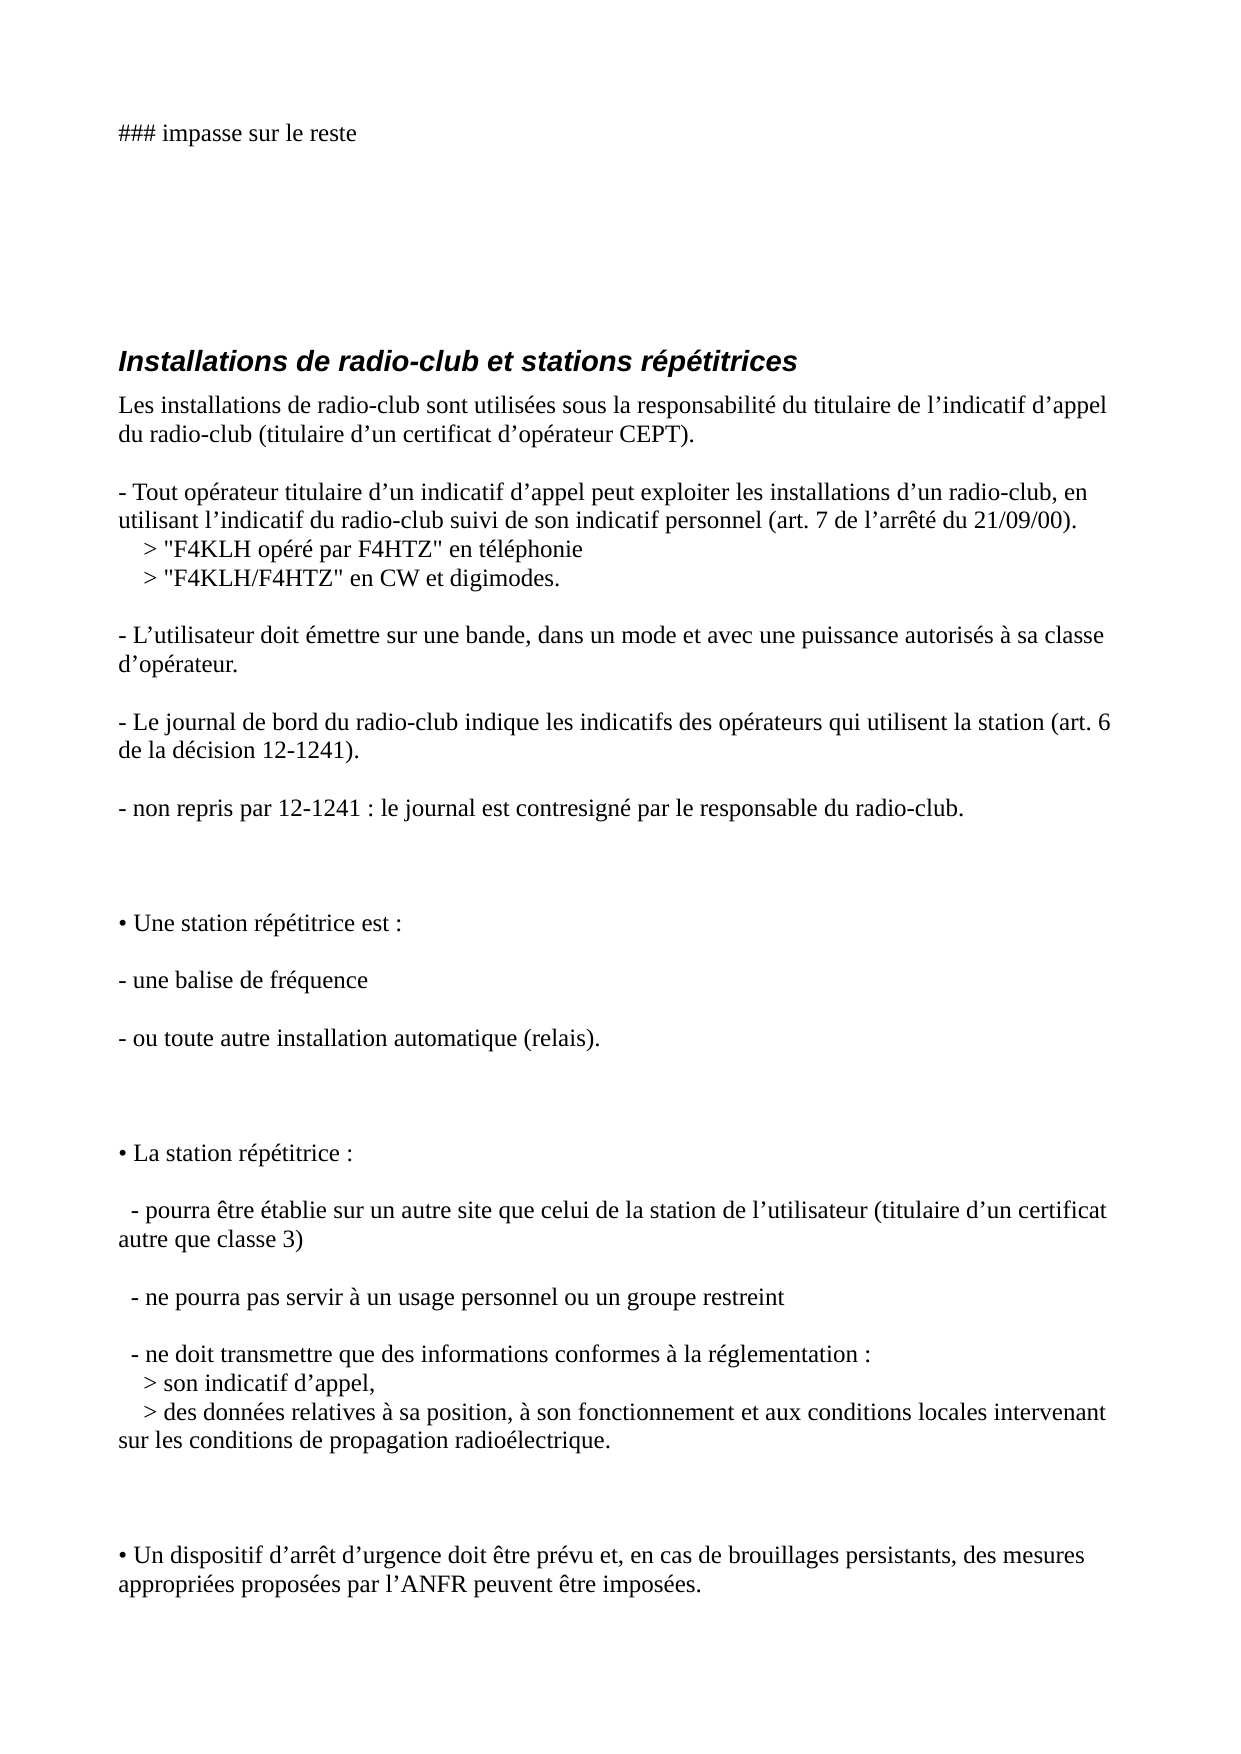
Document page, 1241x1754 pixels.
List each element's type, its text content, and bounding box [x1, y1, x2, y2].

text > des données relatives à sa position, à son fonctionnement et aux conditions locales intervenant sur les conditions de propagation radioélectrique. [118, 1397, 1122, 1454]
text - une balise de fréquence [118, 965, 1122, 994]
text - L’utilisateur doit émettre sur une bande, dans un mode et avec une puissance autorisés à sa classe d’opérateur. [118, 620, 1122, 678]
text - ne doit transmettre que des informations conformes à la réglementation : [118, 1339, 1122, 1368]
text - ne pourra pas servir à un usage personnel ou un groupe restreint [118, 1282, 1122, 1310]
text - ou toute autre installation automatique (relais). [118, 1023, 1122, 1052]
text > "F4KLH/F4HTZ" en CW et digimodes. [118, 563, 1122, 592]
text - Le journal de bord du radio-club indique les indicatifs des opérateurs qui utilisent la station (art. 6 de la décision 12-1241). [118, 707, 1122, 764]
text - pourra être établie sur un autre site que celui de la station de l’utilisateur (titulaire d’un certificat autre que classe 3) [118, 1195, 1122, 1253]
text > "F4KLH opéré par F4HTZ" en téléphonie [118, 534, 1122, 563]
text ### impasse sur le reste [118, 118, 1122, 147]
text > son indicatif d’appel, [118, 1368, 1122, 1397]
text - non repris par 12-1241 : le journal est contresigné par le responsable du radio-club. [118, 793, 1122, 822]
text • Une station répétitrice est : [118, 908, 1122, 937]
text - Tout opérateur titulaire d’un indicatif d’appel peut exploiter les installations d’un radio-club, en utilisant l’indicatif du radio-club suivi de son indicatif personnel (art. 7 de l’arrêté du 21/09/00). [118, 477, 1122, 534]
text Les installations de radio-club sont utilisées sous la responsabilité du titulaire de l’indicatif d’appel du radio-club (titulaire d’un certificat d’opérateur CEPT). [118, 390, 1122, 448]
text • La station répétitrice : [118, 1138, 1122, 1167]
text • Un dispositif d’arrêt d’urgence doit être prévu et, en cas de brouillages persistants, des mesures appropriées proposées par l’ANFR peuvent être imposées. [118, 1540, 1122, 1598]
subtitle Installations de radio-club et stations répétitrices [118, 344, 1122, 378]
